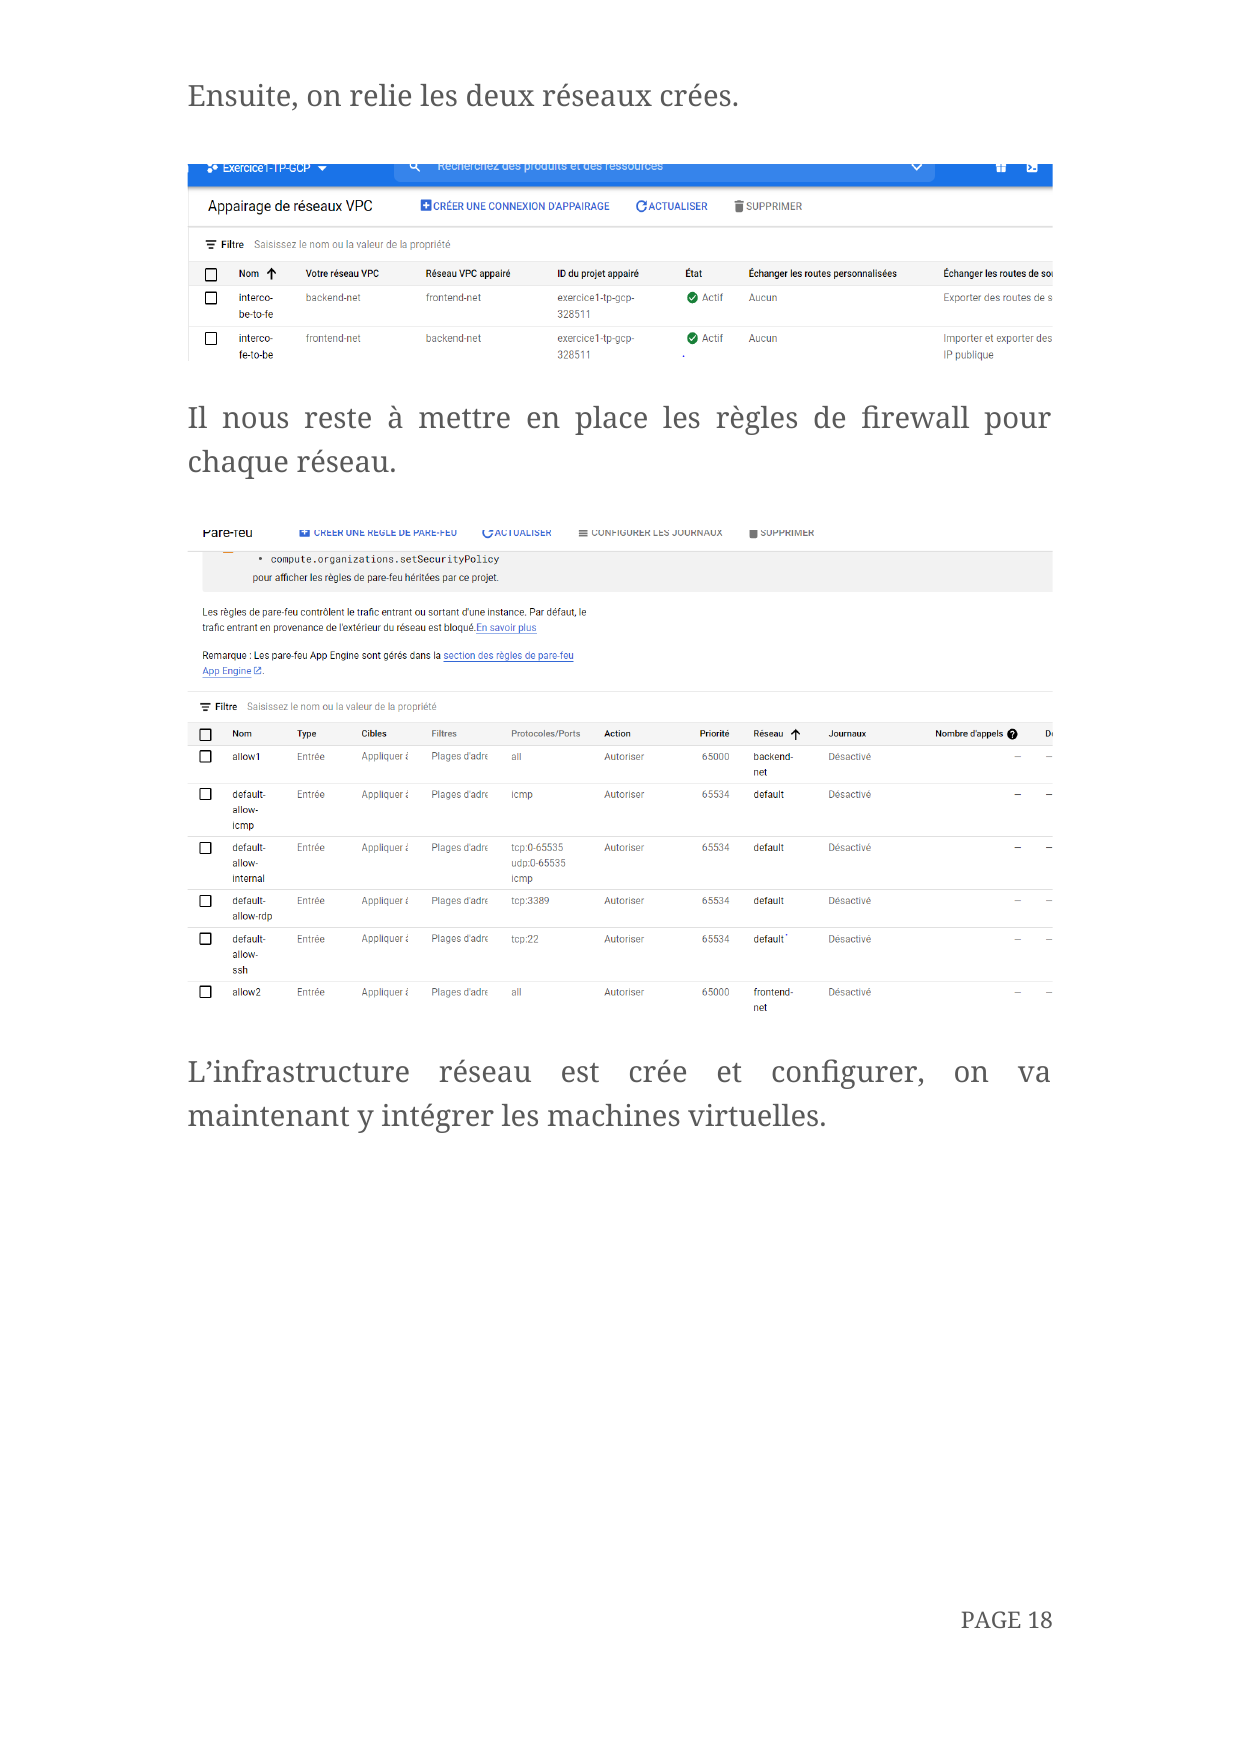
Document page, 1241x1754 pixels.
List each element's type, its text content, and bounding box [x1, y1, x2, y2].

text Ensuite, on relie les deux réseaux crées. [187, 75, 1053, 115]
text Il nous reste à mettre en place les règles de firewall pour chaque réseau. [187, 397, 1053, 481]
text L’infrastructure réseau est crée et configurer, on va maintenant y intégrer les machines virtuelles. [187, 1051, 1053, 1134]
